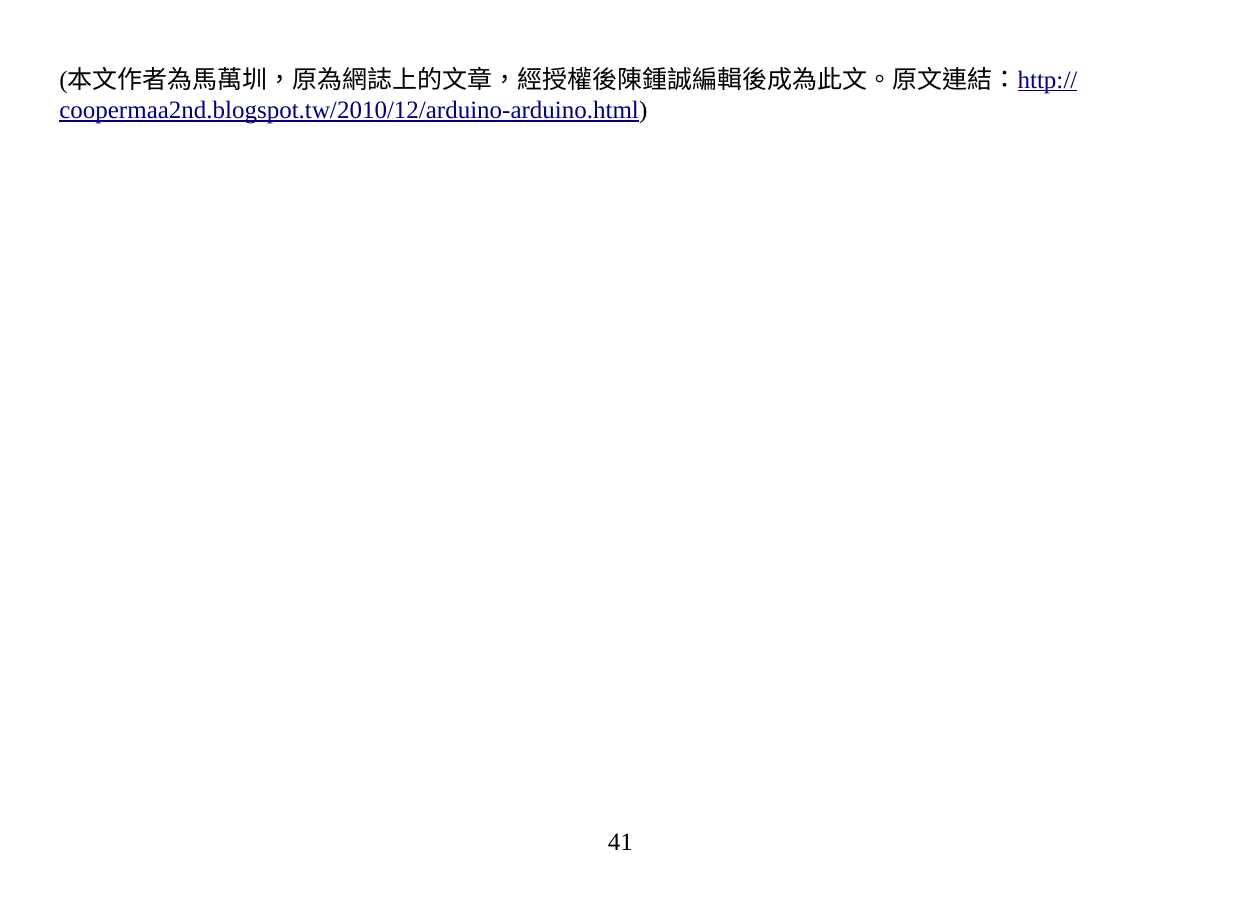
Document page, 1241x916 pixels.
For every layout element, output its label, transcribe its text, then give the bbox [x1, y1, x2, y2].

text (本文作者為馬萬圳，原為網誌上的文章，經授權後陳鍾誠編輯後成為此文。原文連結：http://coopermaa2nd.blogspot.tw/2010/12/arduino-arduino.html) [59, 59, 1181, 124]
